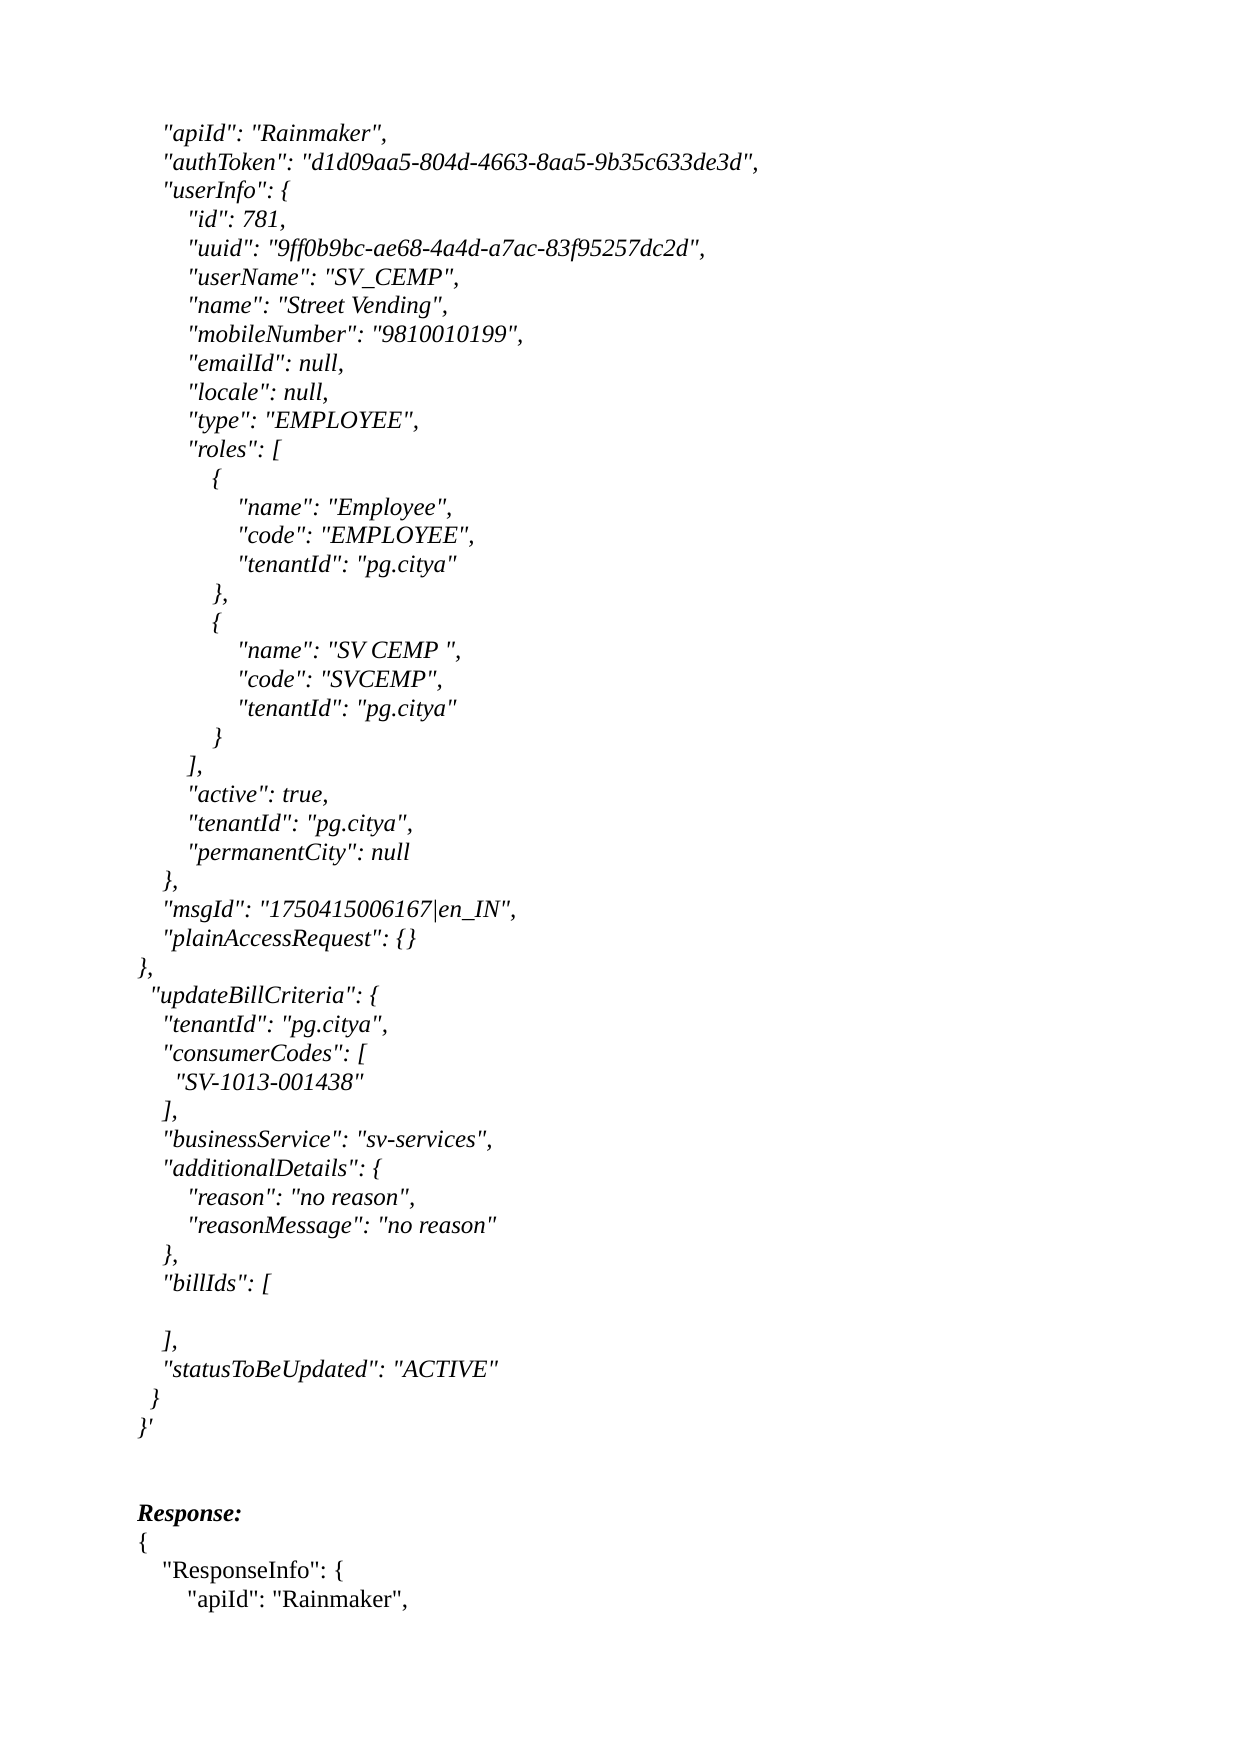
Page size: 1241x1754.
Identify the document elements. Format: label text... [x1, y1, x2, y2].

text "statusToBeUpdated": "ACTIVE" [137, 1354, 1122, 1383]
text "authToken": "d1d09aa5-804d-4663-8aa5-9b35c633de3d", [137, 147, 1122, 176]
text "SV-1013-001438" [137, 1067, 1122, 1096]
text "updateBillCriteria": { [137, 981, 1122, 1009]
text }, [137, 952, 1122, 981]
text "reason": "no reason", [137, 1182, 1122, 1211]
text Response: [137, 1498, 1122, 1527]
text ], [137, 751, 1122, 779]
text } [137, 722, 1122, 751]
text "tenantId": "pg.citya", [137, 808, 1122, 837]
text "billIds": [ [137, 1268, 1122, 1297]
text }, [137, 866, 1122, 894]
text "additionalDetails": { [137, 1153, 1122, 1182]
text { [137, 607, 1122, 636]
text { [137, 463, 1122, 492]
text "apiId": "Rainmaker", [137, 118, 1122, 147]
text "plainAccessRequest": {} [137, 923, 1122, 952]
text "name": "Employee", [137, 492, 1122, 521]
text "reasonMessage": "no reason" [137, 1211, 1122, 1239]
text "mobileNumber": "9810010199", [137, 319, 1122, 348]
text "ResponseInfo": { [137, 1556, 1122, 1584]
text { [137, 1527, 1122, 1556]
text "code": "SVCEMP", [137, 664, 1122, 693]
text "tenantId": "pg.citya" [137, 693, 1122, 722]
text }, [137, 1239, 1122, 1268]
text ], [137, 1096, 1122, 1124]
text }, [137, 578, 1122, 607]
text "name": "SV CEMP ", [137, 636, 1122, 664]
text "emailId": null, [137, 348, 1122, 377]
text } [137, 1383, 1122, 1412]
text "tenantId": "pg.citya", [137, 1009, 1122, 1038]
text }' [137, 1412, 1122, 1441]
text "id": 781, [137, 204, 1122, 233]
text "type": "EMPLOYEE", [137, 406, 1122, 434]
text "roles": [ [137, 434, 1122, 463]
text "businessService": "sv-services", [137, 1124, 1122, 1153]
text "name": "Street Vending", [137, 291, 1122, 319]
text "userInfo": { [137, 176, 1122, 204]
text "userName": "SV_CEMP", [137, 262, 1122, 291]
text "permanentCity": null [137, 837, 1122, 866]
text "apiId": "Rainmaker", [137, 1584, 1122, 1613]
text "msgId": "1750415006167|en_IN", [137, 894, 1122, 923]
text "code": "EMPLOYEE", [137, 521, 1122, 549]
text "consumerCodes": [ [137, 1038, 1122, 1067]
text "active": true, [137, 779, 1122, 808]
text ], [137, 1326, 1122, 1354]
text "tenantId": "pg.citya" [137, 549, 1122, 578]
text "locale": null, [137, 377, 1122, 406]
text "uuid": "9ff0b9bc-ae68-4a4d-a7ac-83f95257dc2d", [137, 233, 1122, 262]
